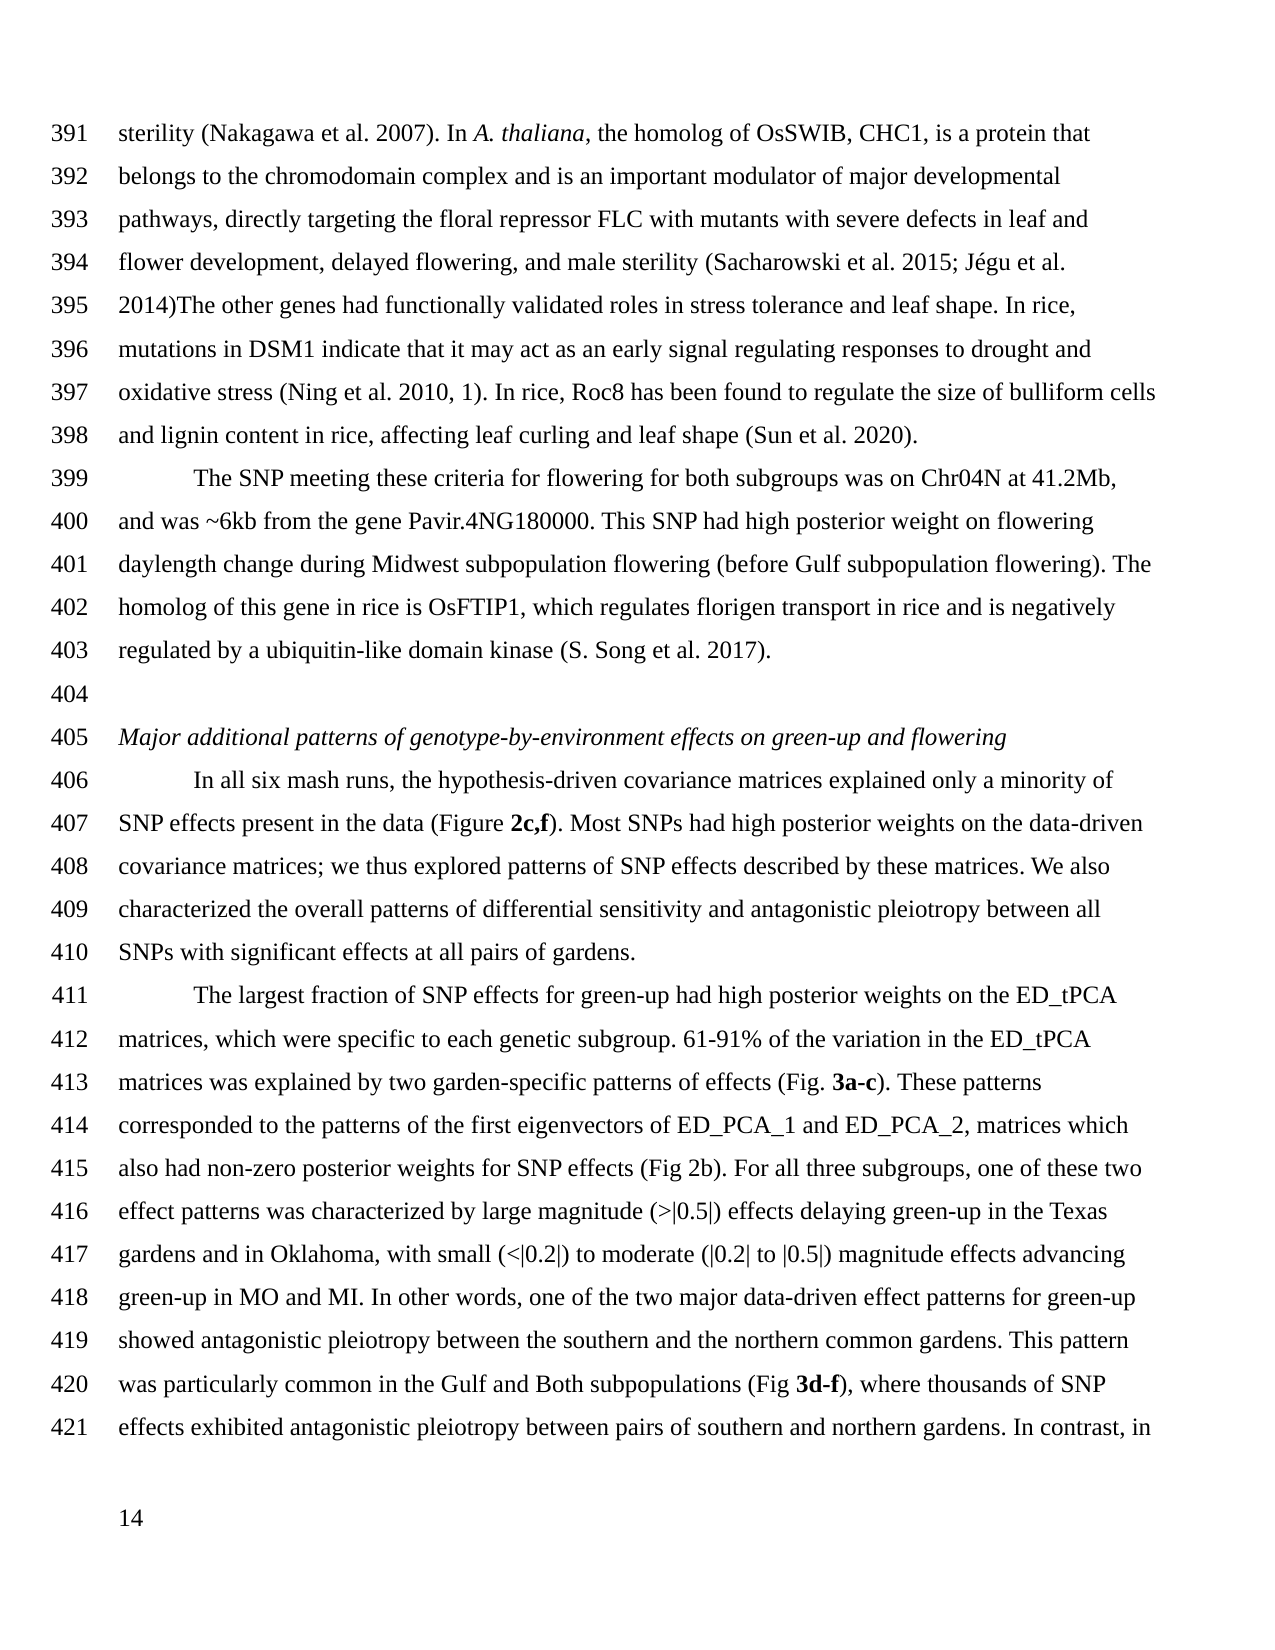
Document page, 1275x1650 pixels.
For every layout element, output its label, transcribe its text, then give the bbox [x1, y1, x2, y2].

text sterility (Nakagawa et al. 2007). In A. thaliana, the homolog of OsSWIB, CHC1, is a protein that belongs to the chromodomain complex and is an important modulator of major developmental pathways, directly targeting the floral repressor FLC with mutants with severe defects in leaf and flower development, delayed flowering, and male sterility (Sacharowski et al. 2015; Jégu et al. 2014)The other genes had functionally validated roles in stress tolerance and leaf shape. In rice, mutations in DSM1 indicate that it may act as an early signal regulating responses to drought and oxidative stress (Ning et al. 2010, 1). In rice, Roc8 has been found to regulate the size of bulliform cells and lignin content in rice, affecting leaf curling and leaf shape (Sun et al. 2020). [118, 118, 1157, 449]
text Major additional patterns of genotype-by-environment effects on green-up and flowering [118, 722, 1157, 751]
text In all six mash runs, the hypothesis-driven covariance matrices explained only a minority of SNP effects present in the data (Figure 2c,f). Most SNPs had high posterior weights on the data-driven covariance matrices; we thus explored patterns of SNP effects described by these matrices. We also characterized the overall patterns of differential sensitivity and antagonistic pleiotropy between all SNPs with significant effects at all pairs of gardens. [118, 765, 1157, 966]
text The SNP meeting these criteria for flowering for both subgroups was on Chr04N at 41.2Mb, and was ~6kb from the gene Pavir.4NG180000. This SNP had high posterior weight on flowering daylength change during Midwest subpopulation flowering (before Gulf subpopulation flowering). The homolog of this gene in rice is OsFTIP1, which regulates florigen transport in rice and is negatively regulated by a ubiquitin-like domain kinase (S. Song et al. 2017). [118, 463, 1157, 664]
text The largest fraction of SNP effects for green-up had high posterior weights on the ED_tPCA matrices, which were specific to each genetic subgroup. 61-91% of the variation in the ED_tPCA matrices was explained by two garden-specific patterns of effects (Fig. 3a-c). These patterns corresponded to the patterns of the first eigenvectors of ED_PCA_1 and ED_PCA_2, matrices which also had non-zero posterior weights for SNP effects (Fig 2b). For all three subgroups, one of these two effect patterns was characterized by large magnitude (>|0.5|) effects delaying green-up in the Texas gardens and in Oklahoma, with small (<|0.2|) to moderate (|0.2| to |0.5|) magnitude effects advancing green-up in MO and MI. In other words, one of the two major data-driven effect patterns for green-up showed antagonistic pleiotropy between the southern and the northern common gardens. This pattern was particularly common in the Gulf and Both subpopulations (Fig 3d-f), where thousands of SNP effects exhibited antagonistic pleiotropy between pairs of southern and northern gardens. In contrast, in [118, 981, 1157, 1441]
